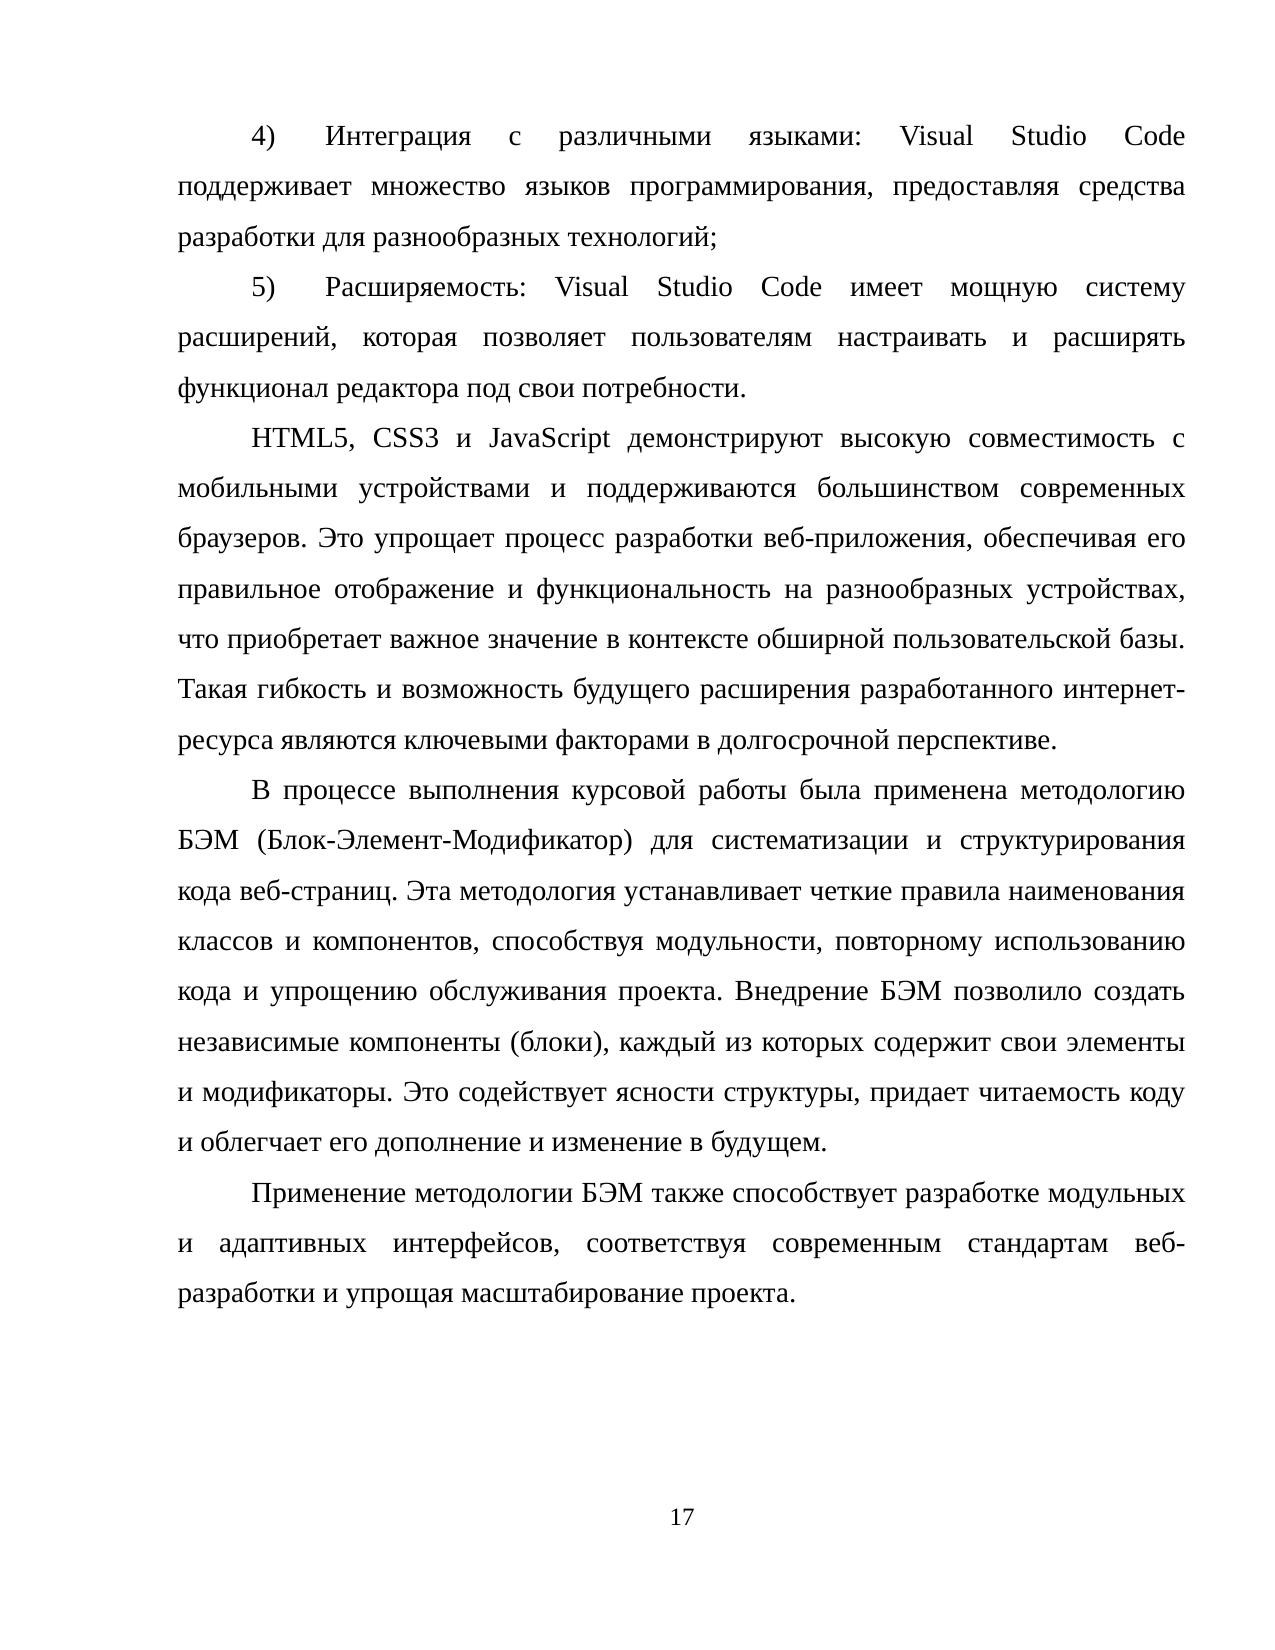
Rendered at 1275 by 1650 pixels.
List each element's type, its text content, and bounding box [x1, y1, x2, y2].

text HTML5, CSS3 и JavaScript демонстрируют высокую совместимость с мобильными устройствами и поддерживаются большинством современных браузеров. Это упрощает процесс разработки веб-приложения, обеспечивая его правильное отображение и функциональность на разнообразных устройствах, что приобретает важное значение в контексте обширной пользовательской базы. Такая гибкость и возможность будущего расширения разработанного интернет-ресурса являются ключевыми факторами в долгосрочной перспективе. [177, 420, 1186, 755]
text Применение методологии БЭМ также способствует разработке модульных и адаптивных интерфейсов, соответствуя современным стандартам веб-разработки и упрощая масштабирование проекта. [177, 1175, 1186, 1309]
text В процессе выполнения курсовой работы была применена методологию БЭМ (Блок-Элемент-Модификатор) для систематизации и структурирования кода веб-страниц. Эта методология устанавливает четкие правила наименования классов и компонентов, способствуя модульности, повторному использованию кода и упрощению обслуживания проекта. Внедрение БЭМ позволило создать независимые компоненты (блоки), каждый из которых содержит свои элементы и модификаторы. Это содействует ясности структуры, придает читаемость коду и облегчает его дополнение и изменение в будущем. [177, 772, 1186, 1158]
list Расширяемость: Visual Studio Code имеет мощную систему расширений, которая позволяет пользователям настраивать и расширять функционал редактора под свои потребности. [177, 269, 1186, 403]
list Интеграция с различными языками: Visual Studio Code поддерживает множество языков программирования, предоставляя средства разработки для разнообразных технологий; [177, 118, 1186, 252]
